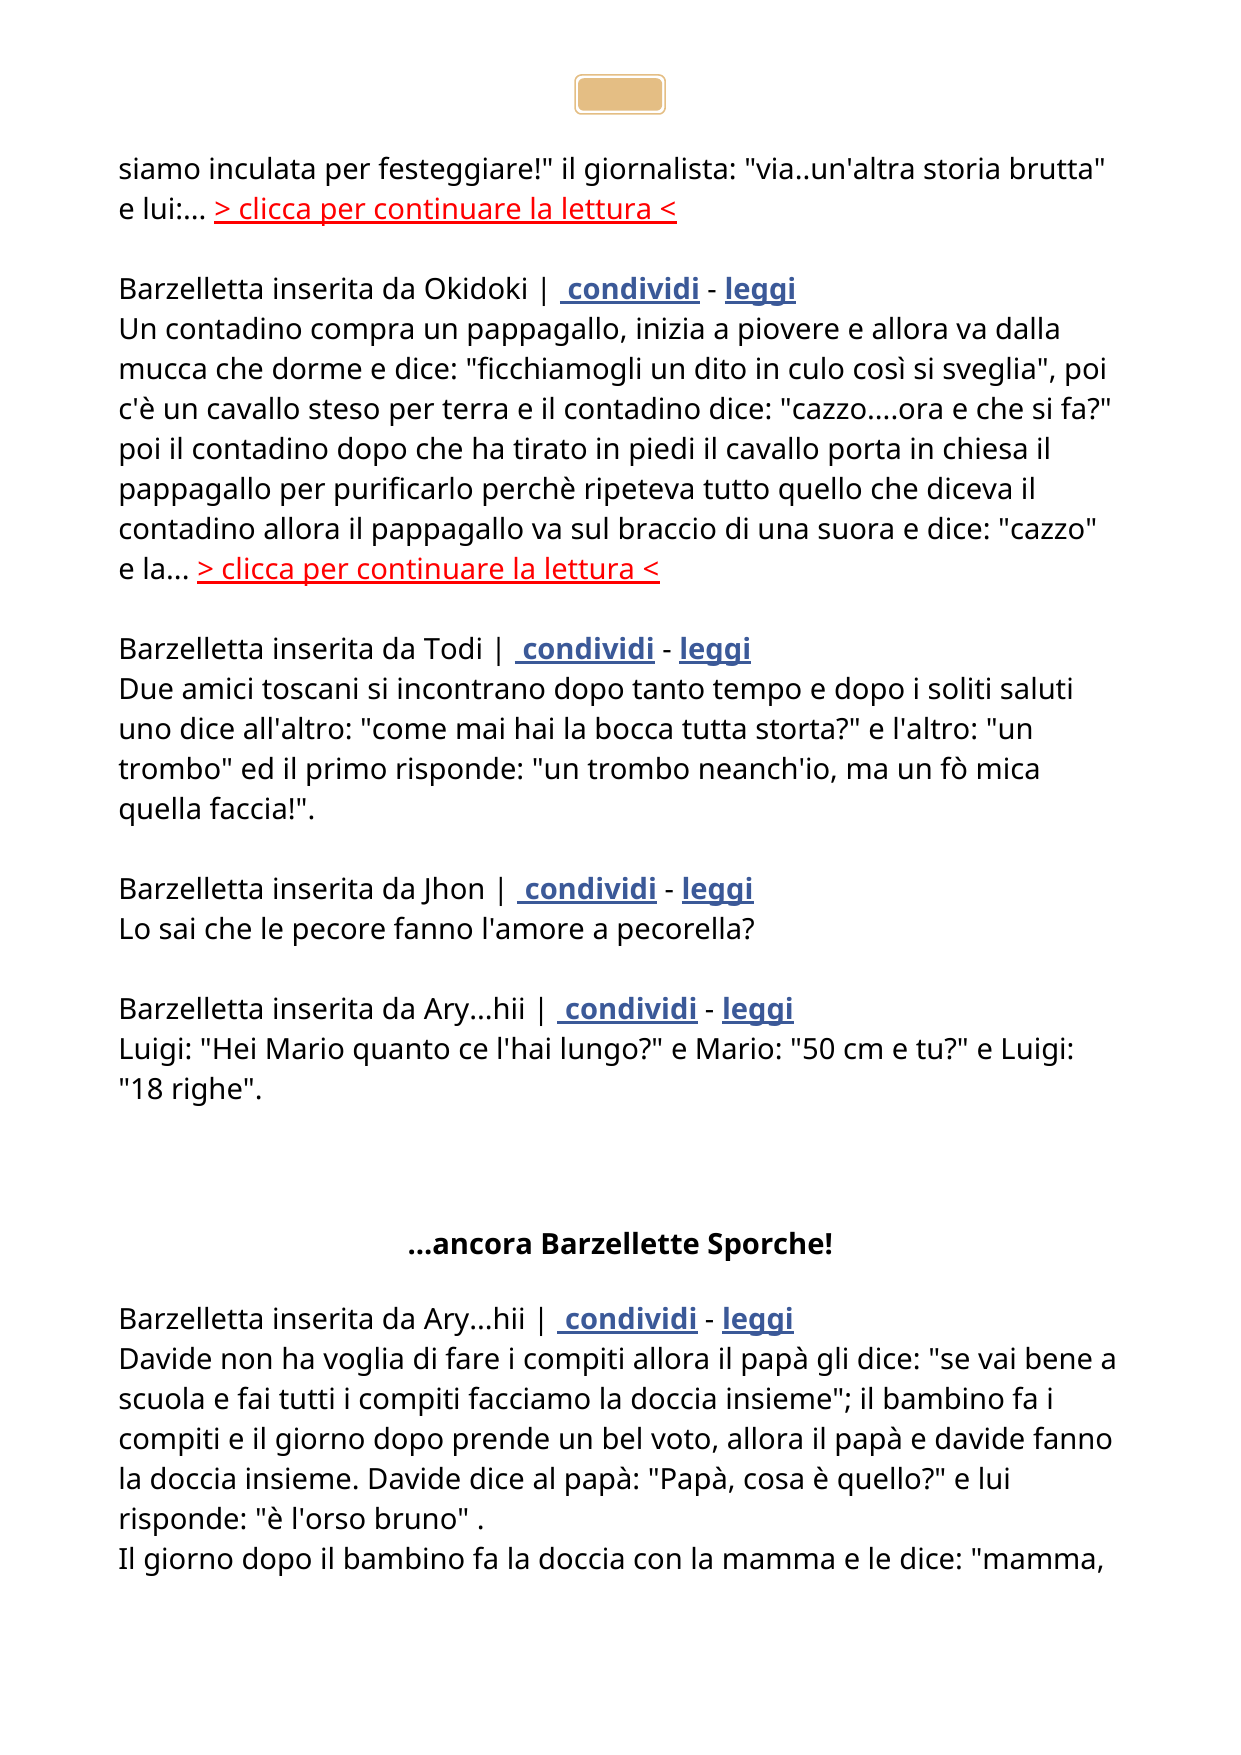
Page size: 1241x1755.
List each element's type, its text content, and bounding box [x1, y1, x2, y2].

text Barzelletta inserita da Ary...hii | condividi - leggi [118, 1298, 1122, 1338]
text Barzelletta inserita da Okidoki | condividi - leggi [118, 228, 1122, 308]
text Davide non ha voglia di fare i compiti allora il papà gli dice: "se vai bene a scuola e fai tutti i compiti facciamo la doccia insieme"; il bambino fa i compiti e il giorno dopo prende un bel voto, allora il papà e davide fanno la doccia insieme. Davide dice al papà: "Papà, cosa è quello?" e lui risponde: "è l'orso bruno" . Il giorno dopo il bambino fa la doccia con la mamma e le dice: "mamma, [118, 1338, 1122, 1578]
text Barzelletta inserita da Jhon | condividi - leggi [118, 828, 1122, 908]
text Lo sai che le pecore fanno l'amore a pecorella? [118, 908, 1122, 948]
text Luigi: "Hei Mario quanto ce l'hai lungo?" e Mario: "50 cm e tu?" e Luigi: "18 righe". [118, 1028, 1122, 1108]
text Due amici toscani si incontrano dopo tanto tempo e dopo i soliti saluti uno dice all'altro: "come mai hai la bocca tutta storta?" e l'altro: "un trombo" ed il primo risponde: "un trombo neanch'io, ma un fò mica quella faccia!". [118, 668, 1122, 828]
text Barzelletta inserita da Ary...hii | condividi - leggi [118, 948, 1122, 1028]
text siamo inculata per festeggiare!" il giornalista: "via..un'altra storia brutta" e lui:... > clicca per continuare la lettura < [118, 148, 1122, 228]
text Un contadino compra un pappagallo, inizia a piovere e allora va dalla mucca che dorme e dice: "ficchiamogli un dito in culo così si sveglia", poi c'è un cavallo steso per terra e il contadino dice: "cazzo....ora e che si fa?" poi il contadino dopo che ha tirato in piedi il cavallo porta in chiesa il pappagallo per purificarlo perchè ripeteva tutto quello che diceva il contadino allora il pappagallo va sul braccio di una suora e dice: "cazzo" e la... > clicca per continuare la lettura < [118, 308, 1122, 588]
text Barzelletta inserita da Todi | condividi - leggi [118, 588, 1122, 668]
text ...ancora Barzellette Sporche! [118, 1223, 1122, 1263]
